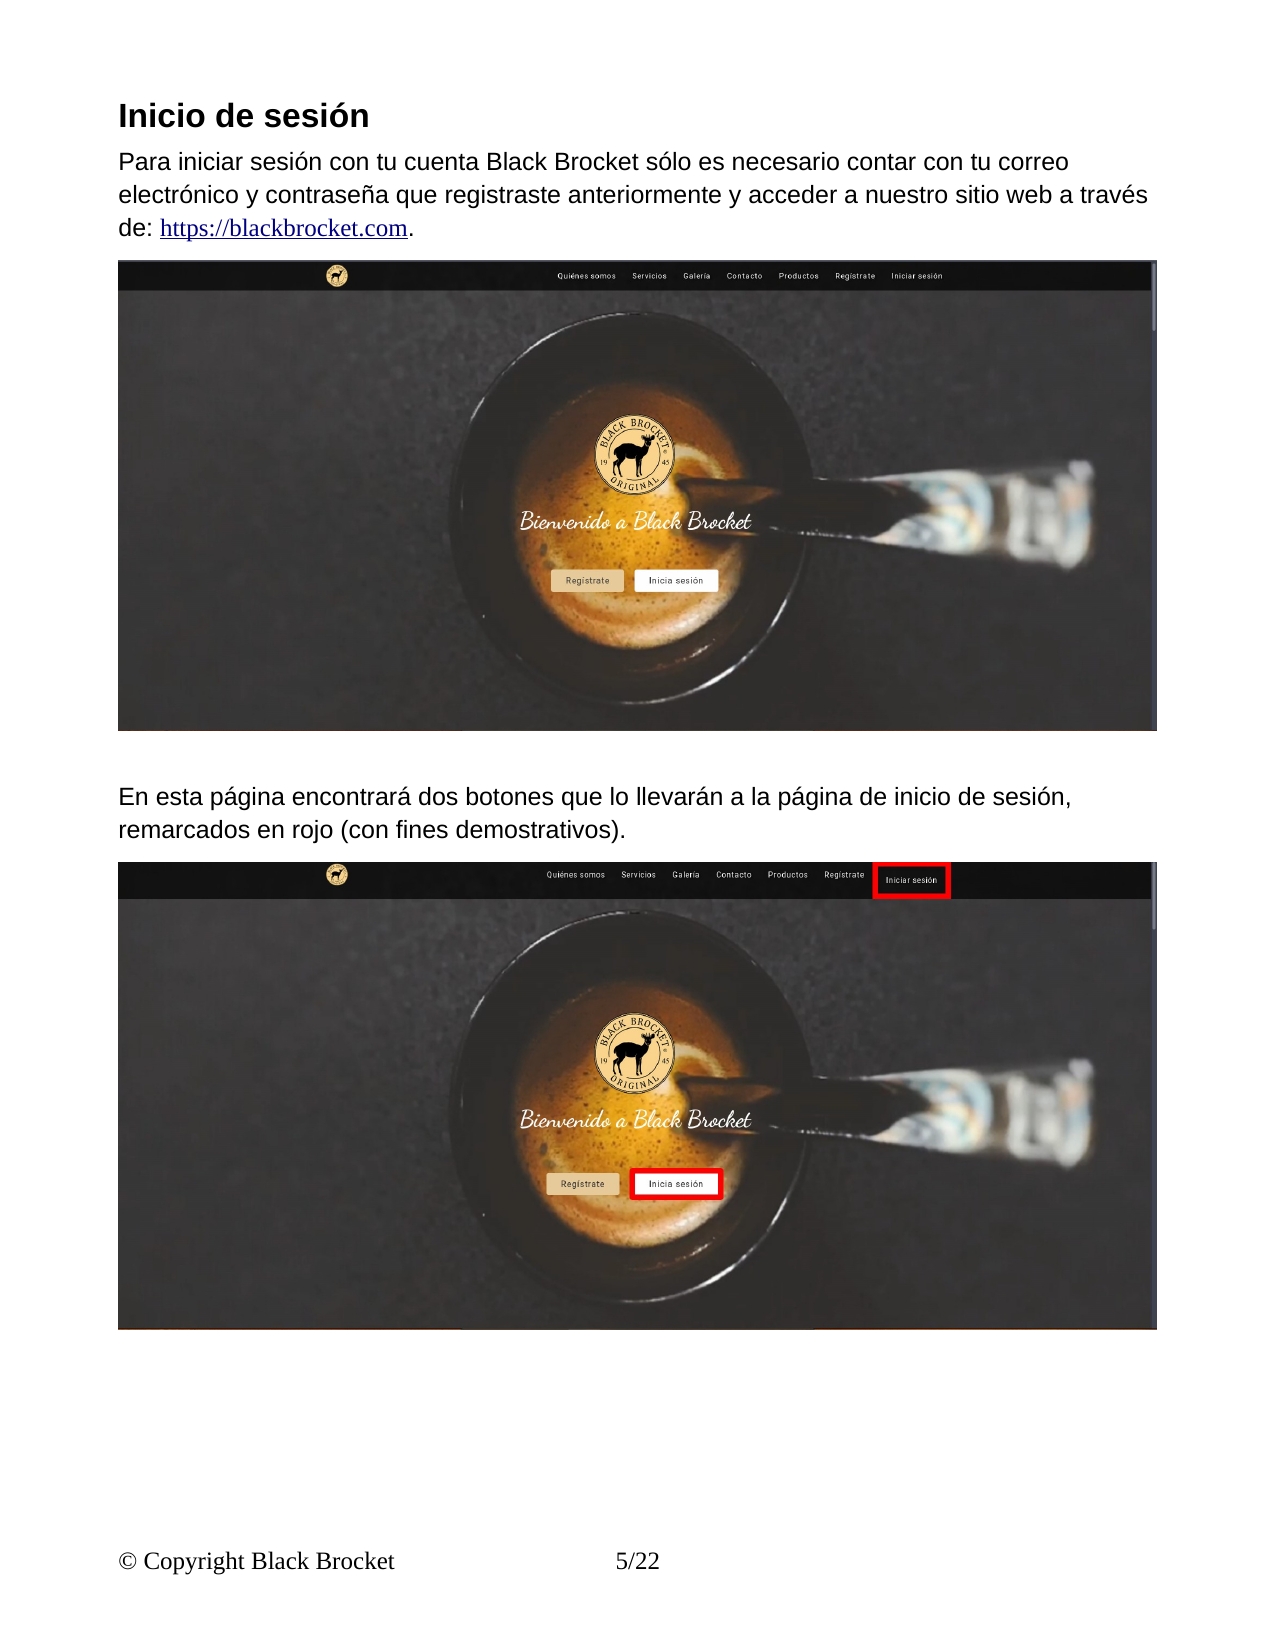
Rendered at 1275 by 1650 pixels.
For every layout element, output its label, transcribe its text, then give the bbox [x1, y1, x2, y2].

picture [118, 862, 1157, 1330]
text En esta página encontrará dos botones que lo llevarán a la página de inicio de sesión, remarcados en rojo (con fines demostrativos). [118, 782, 1157, 844]
subtitle Inicio de sesión [118, 96, 1157, 134]
text Para iniciar sesión con tu cuenta Black Brocket sólo es necesario contar con tu correo electrónico y contraseña que registraste anteriormente y acceder a nuestro sitio web a través de: https://blackbrocket.com. [118, 147, 1157, 242]
picture [118, 260, 1157, 731]
